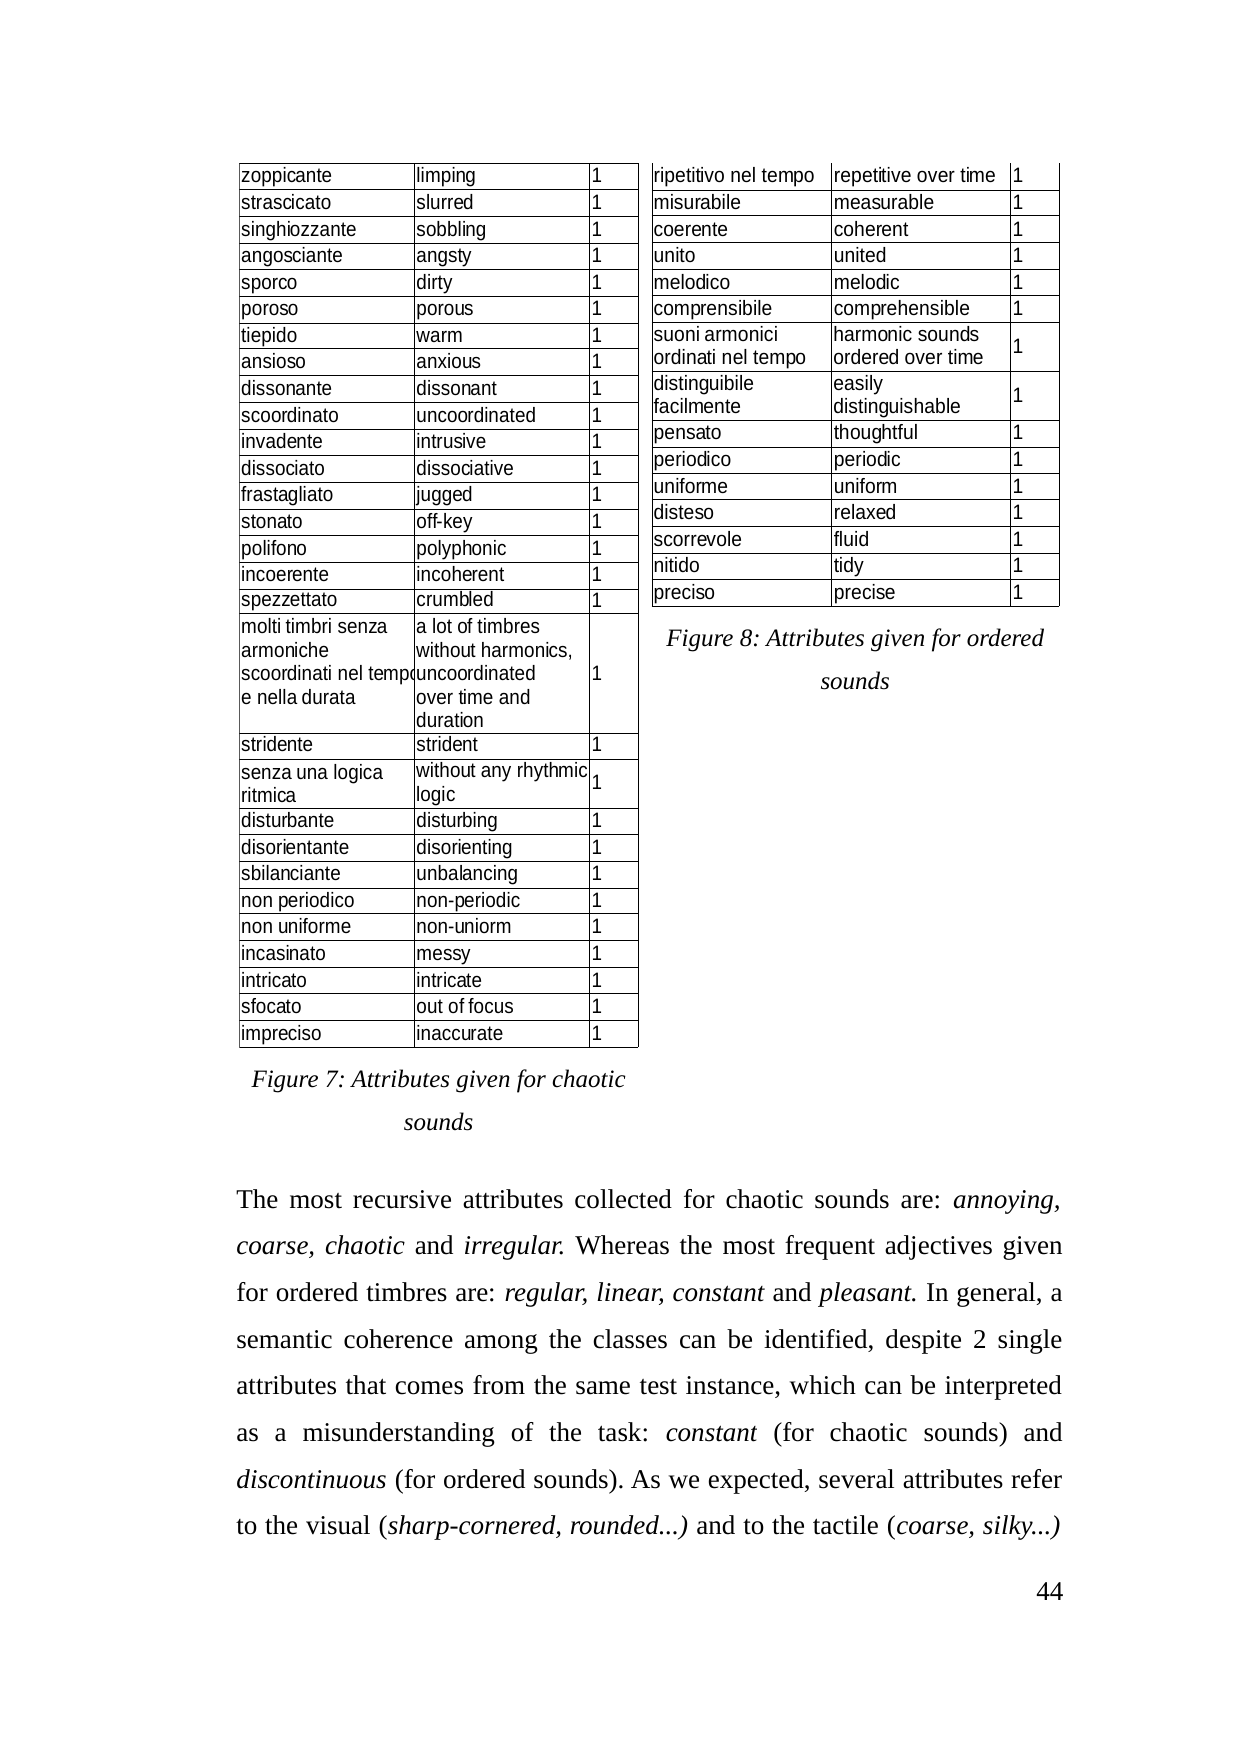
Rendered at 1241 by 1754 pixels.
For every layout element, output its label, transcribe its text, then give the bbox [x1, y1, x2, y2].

text Figure 7: Attributes given for chaotic sounds [239, 163, 640, 1136]
text The most recursive attributes collected for chaotic sounds are: annoying, coarse, chaotic and irregular. Whereas the most frequent adjectives given for ordered timbres are: regular, linear, constant and pleasant. In general, a semantic coherence among the classes can be identified, despite 2 single attributes that comes from the same test instance, which can be interpreted as a misunderstanding of the task: constant (for chaotic sounds) and discontinuous (for ordered sounds). As we expected, several attributes refer to the visual (sharp-cornered, rounded...) and to the tactile (coarse, silky...) [236, 1183, 1063, 1541]
text Figure 8: Attributes given for ordered sounds [652, 163, 1061, 694]
